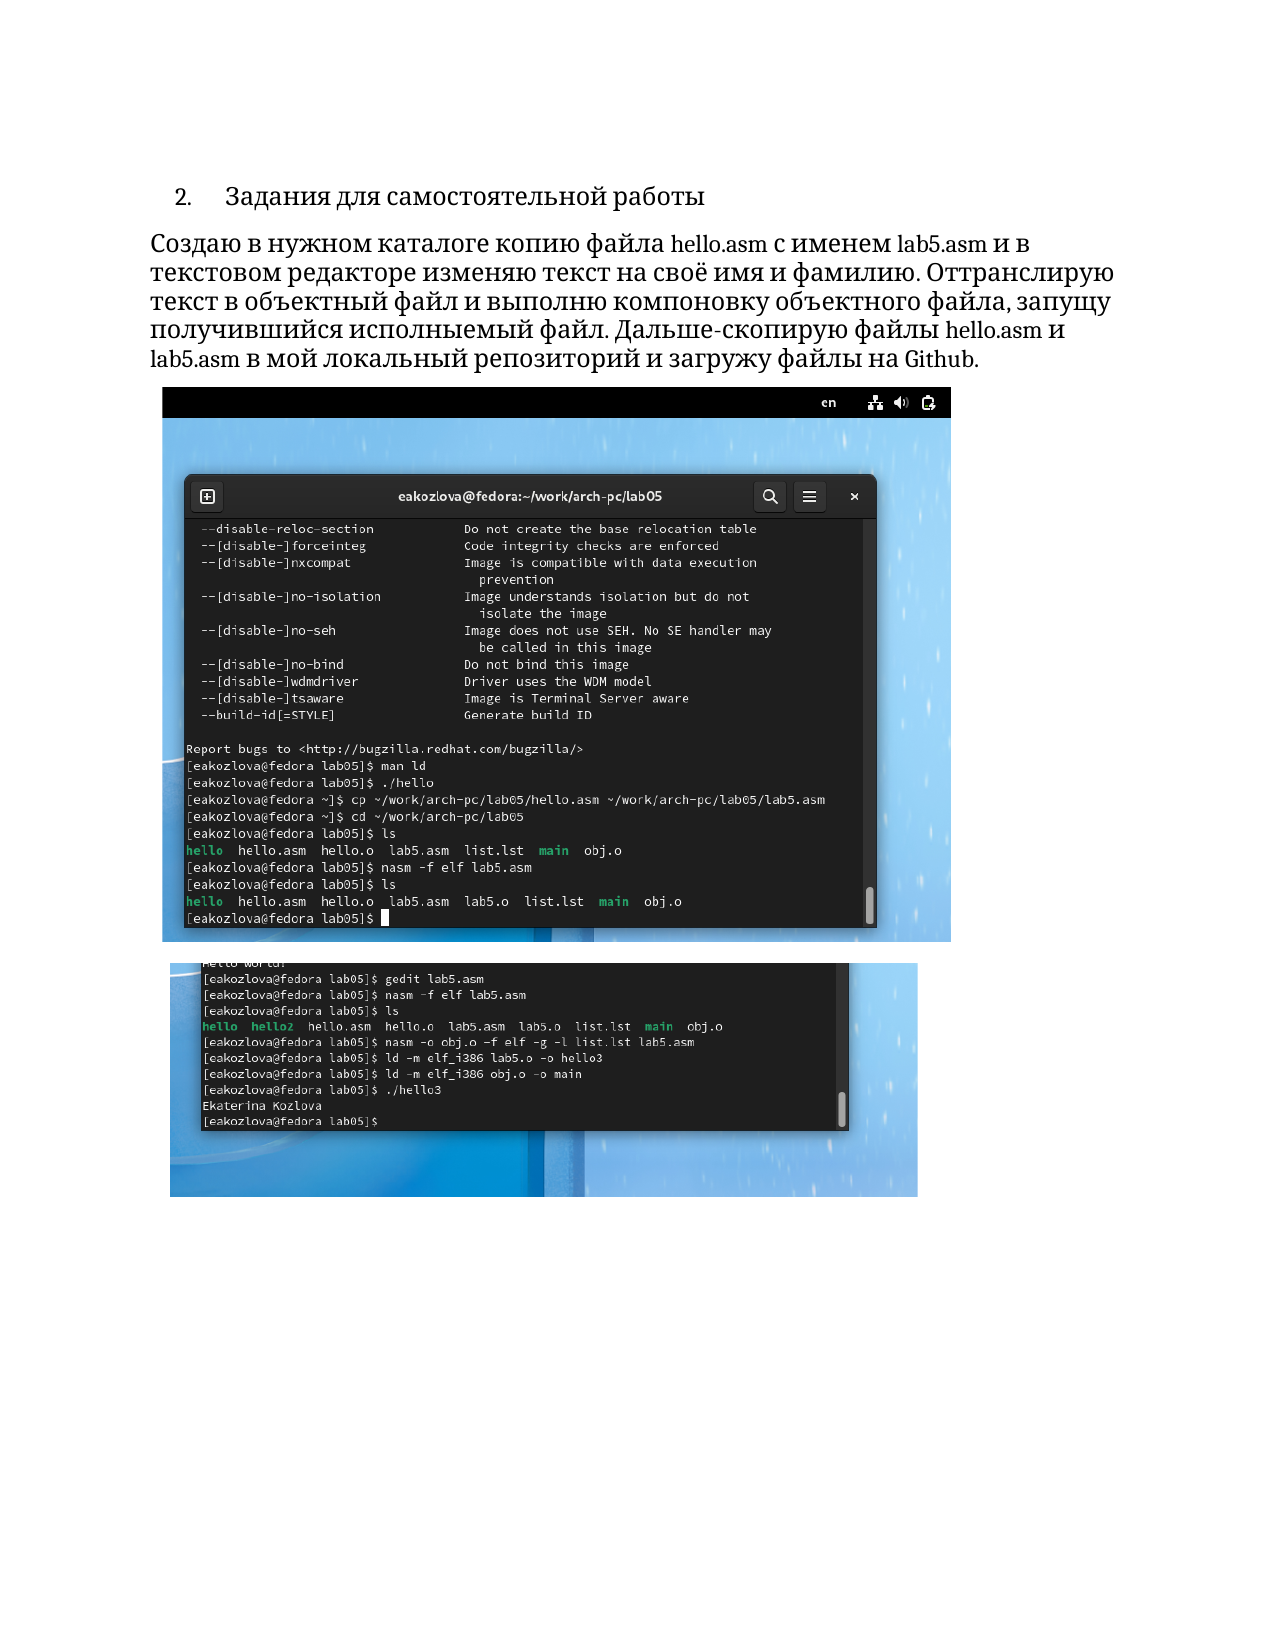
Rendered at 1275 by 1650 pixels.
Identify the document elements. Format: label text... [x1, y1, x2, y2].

text Создаю в нужном каталоге копию файла hello.asm с именем lab5.asm и в текстовом редакторе изменяю текст на своё имя и фамилию. Оттранслирую текст в объектный файл и выполню компоновку объектного файла, запущу получившийся исполныемый файл. Дальше-скопирую файлы hello.asm и lab5.asm в мой локальный репозиторий и загружу файлы на Github. [150, 230, 1125, 374]
list Задания для самостоятельной работы [175, 182, 1125, 211]
